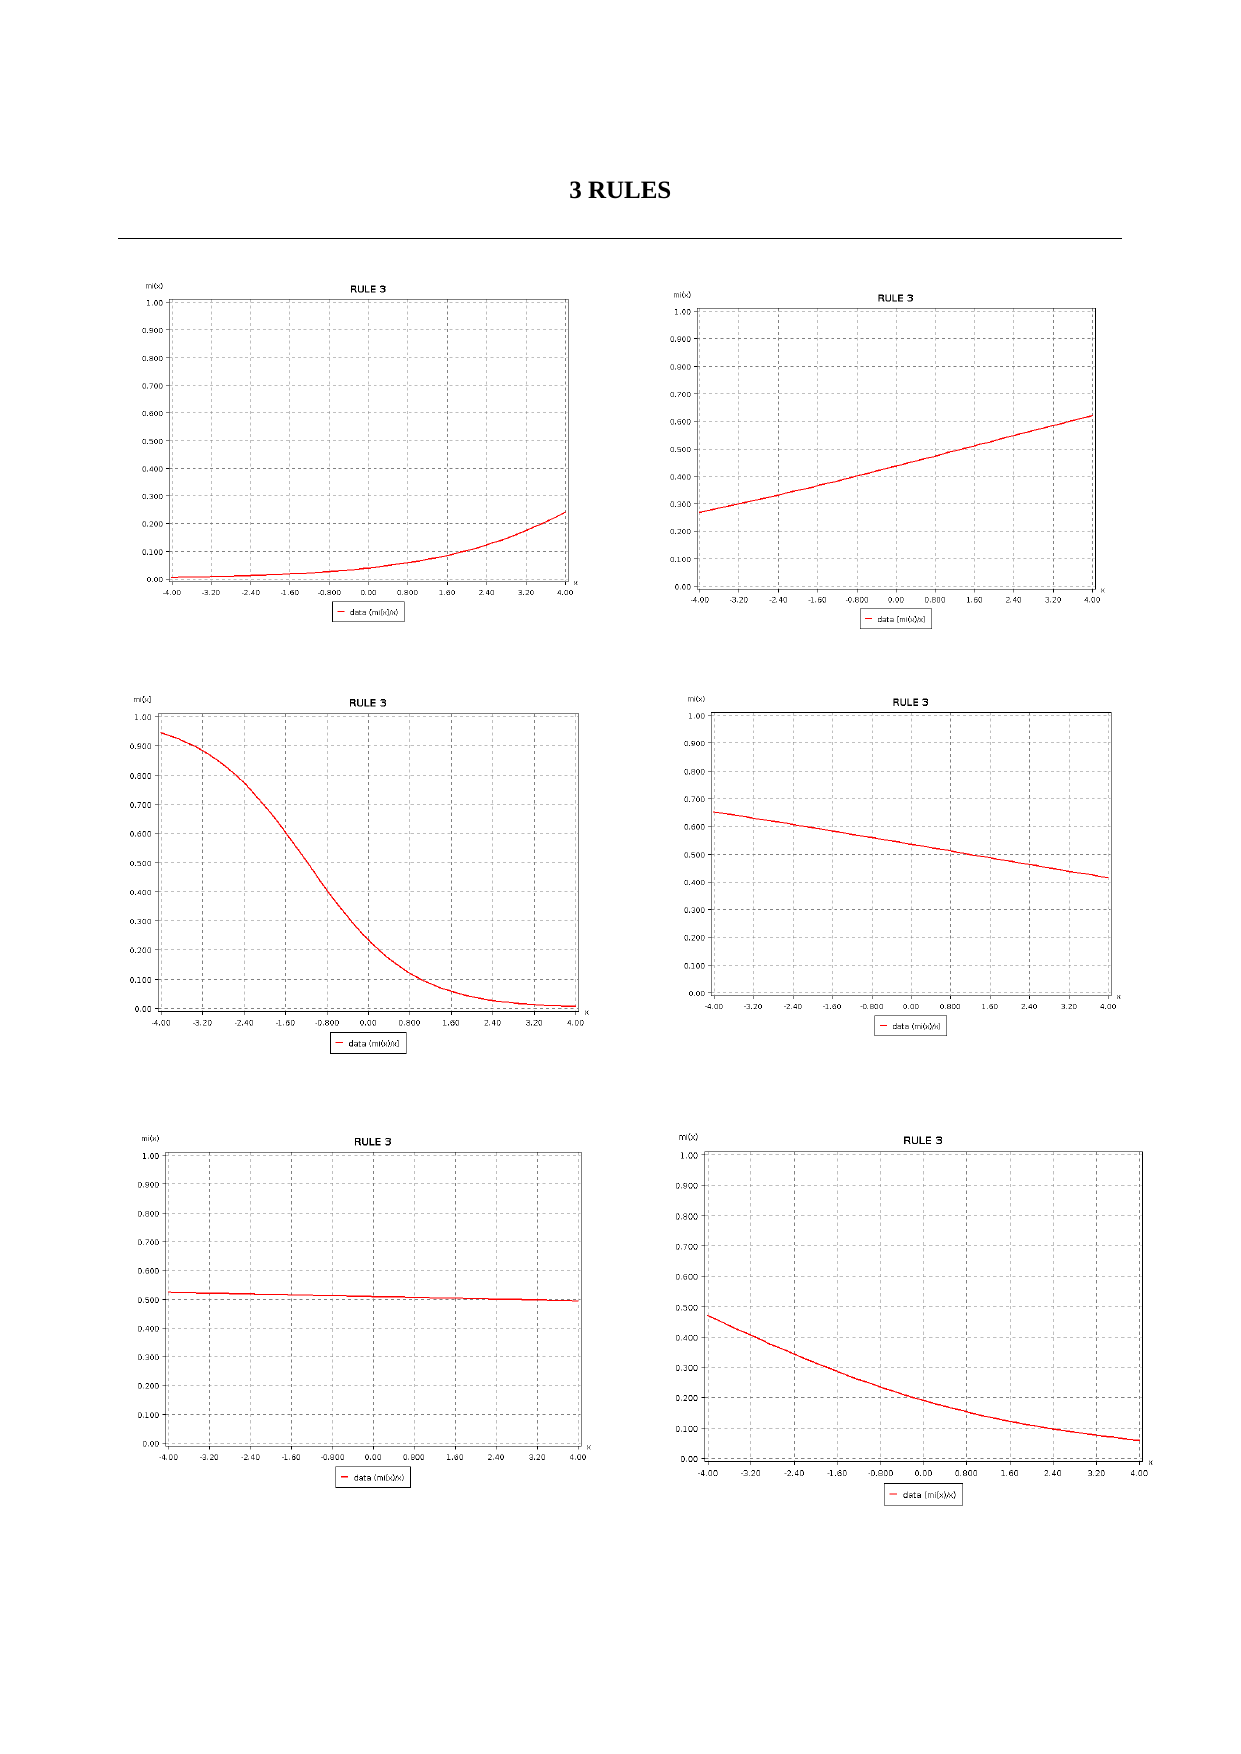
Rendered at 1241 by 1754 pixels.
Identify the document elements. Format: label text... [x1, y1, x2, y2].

picture [662, 1127, 1174, 1511]
picture [672, 690, 1140, 1041]
picture [117, 690, 609, 1059]
picture [130, 276, 597, 627]
text 3 RULES [118, 176, 1122, 204]
picture [125, 1128, 611, 1493]
picture [658, 285, 1124, 634]
